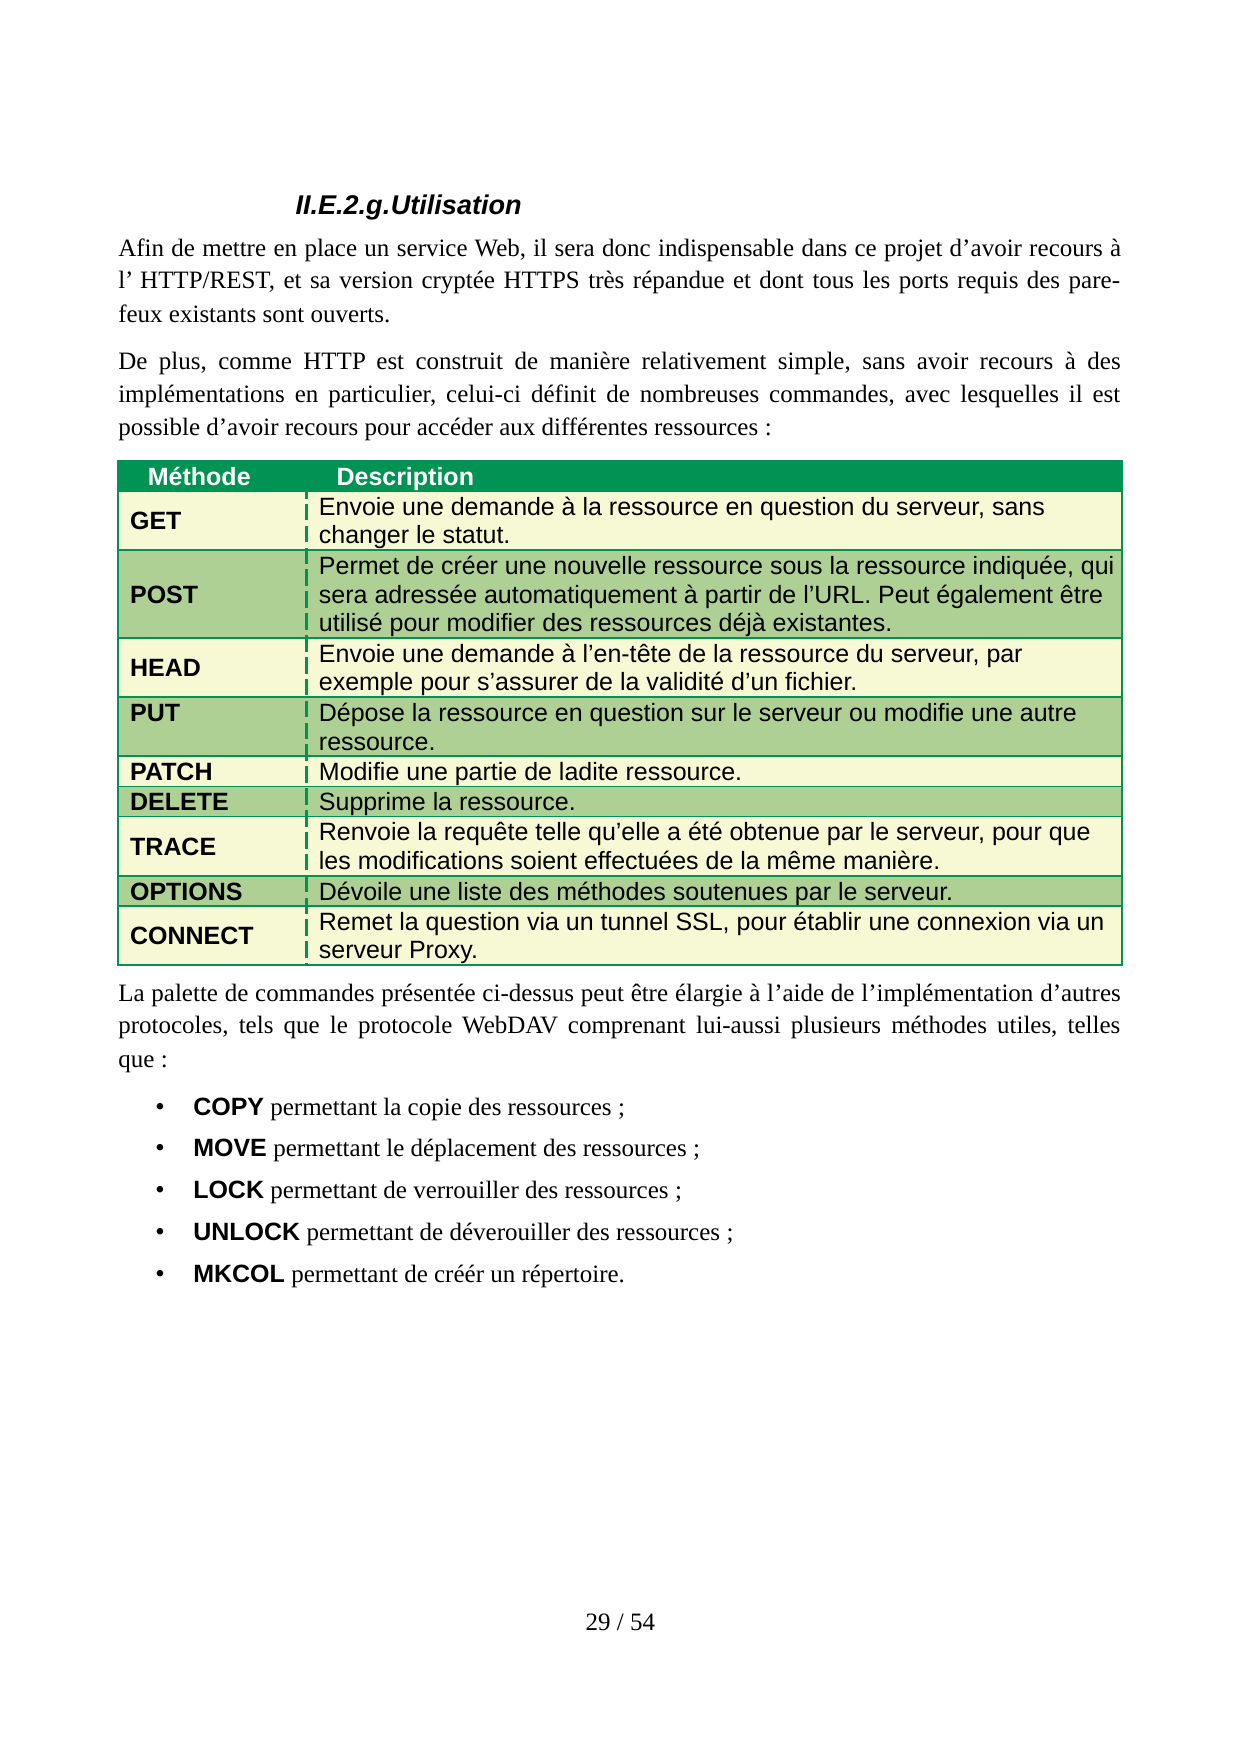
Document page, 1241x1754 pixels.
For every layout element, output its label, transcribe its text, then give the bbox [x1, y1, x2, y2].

table_cell CONNECT [119, 907, 307, 964]
table_cell POST [119, 551, 307, 637]
list LOCK permettant de verrouiller des ressources ; [156, 1175, 1122, 1204]
table_cell GET [119, 492, 307, 549]
table_cell Dévoile une liste des méthodes soutenues par le serveur. [307, 877, 1121, 905]
text De plus, comme HTTP est construit de manière relativement simple, sans avoir recours à des implémentations en particulier, celui-ci définit de nombreuses commandes, avec lesquelles il est possible d’avoir recours pour accéder aux différentes ressources : [118, 346, 1122, 441]
table_cell Remet la question via un tunnel SSL, pour établir une connexion via un serveur Proxy. [307, 907, 1121, 964]
table_cell OPTIONS [119, 877, 307, 905]
text Afin de mettre en place un service Web, il sera donc indispensable dans ce projet d’avoir recours à l’ HTTP/REST, et sa version cryptée HTTPS très répandue et dont tous les ports requis des pare-feux existants sont ouverts. [118, 233, 1122, 327]
subtitle Utilisation [118, 189, 1122, 220]
list COPY permettant la copie des ressources ; [156, 1091, 1122, 1120]
list UNLOCK permettant de déverouiller des ressources ; [156, 1217, 1122, 1246]
table_cell Modifie une partie de ladite ressource. [307, 757, 1121, 786]
table_cell HEAD [119, 639, 307, 696]
table_cell Envoie une demande à la ressource en question du serveur, sans changer le statut. [307, 492, 1121, 549]
table_cell Permet de créer une nouvelle ressource sous la ressource indiquée, qui sera adressée automatiquement à partir de l’URL. Peut également être utilisé pour modifier des ressources déjà existantes. [307, 551, 1121, 637]
table_cell Supprime la ressource. [307, 787, 1121, 816]
table_cell Renvoie la requête telle qu’elle a été obtenue par le serveur, pour que les modifications soient effectuées de la même manière. [307, 817, 1121, 875]
table_cell DELETE [119, 787, 307, 816]
list MKCOL permettant de créér un répertoire. [156, 1259, 1122, 1288]
table_cell PATCH [119, 757, 307, 786]
table_header Méthode [119, 462, 307, 490]
table_header Description [307, 462, 1121, 490]
table_cell PUT [119, 698, 307, 755]
text La palette de commandes présentée ci-dessus peut être élargie à l’aide de l’implémentation d’autres protocoles, tels que le protocole WebDAV comprenant lui-aussi plusieurs méthodes utiles, telles que : [118, 978, 1122, 1072]
table_cell TRACE [119, 817, 307, 875]
list MOVE permettant le déplacement des ressources ; [156, 1133, 1122, 1162]
table_cell Dépose la ressource en question sur le serveur ou modifie une autre ressource. [307, 698, 1121, 755]
table_cell Envoie une demande à l’en-tête de la ressource du serveur, par exemple pour s’assurer de la validité d’un fichier. [307, 639, 1121, 696]
